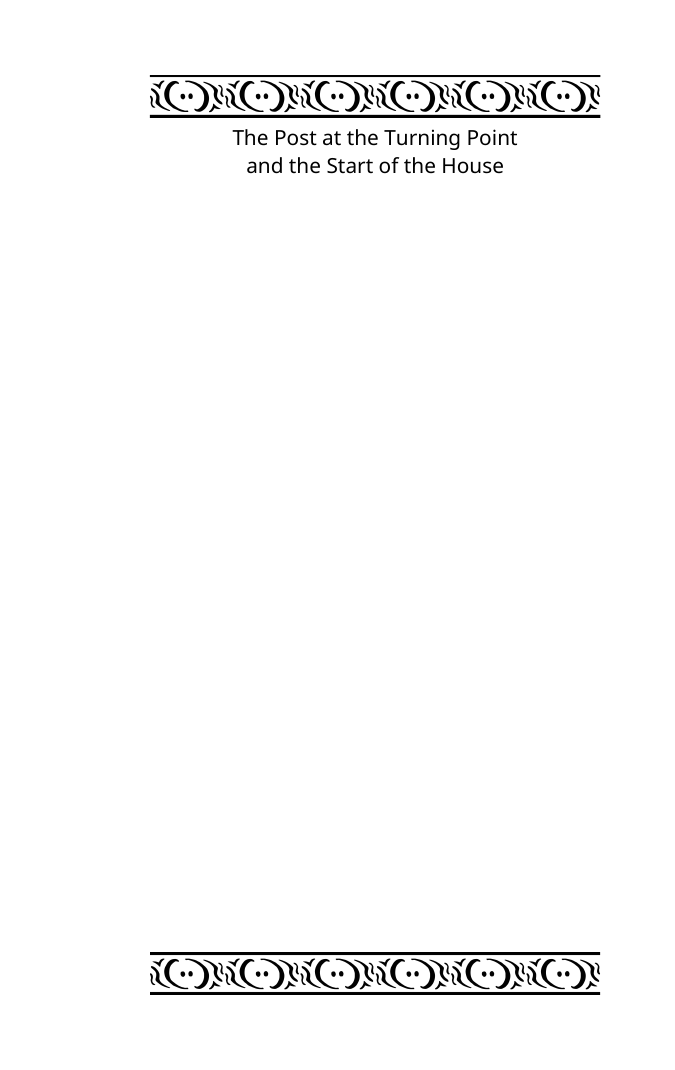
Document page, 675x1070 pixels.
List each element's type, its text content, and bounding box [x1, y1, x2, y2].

text The Post at the Turning Point [150, 123, 600, 151]
picture [150, 952, 600, 995]
text and the Start of the House [150, 151, 600, 180]
picture [149, 75, 601, 118]
